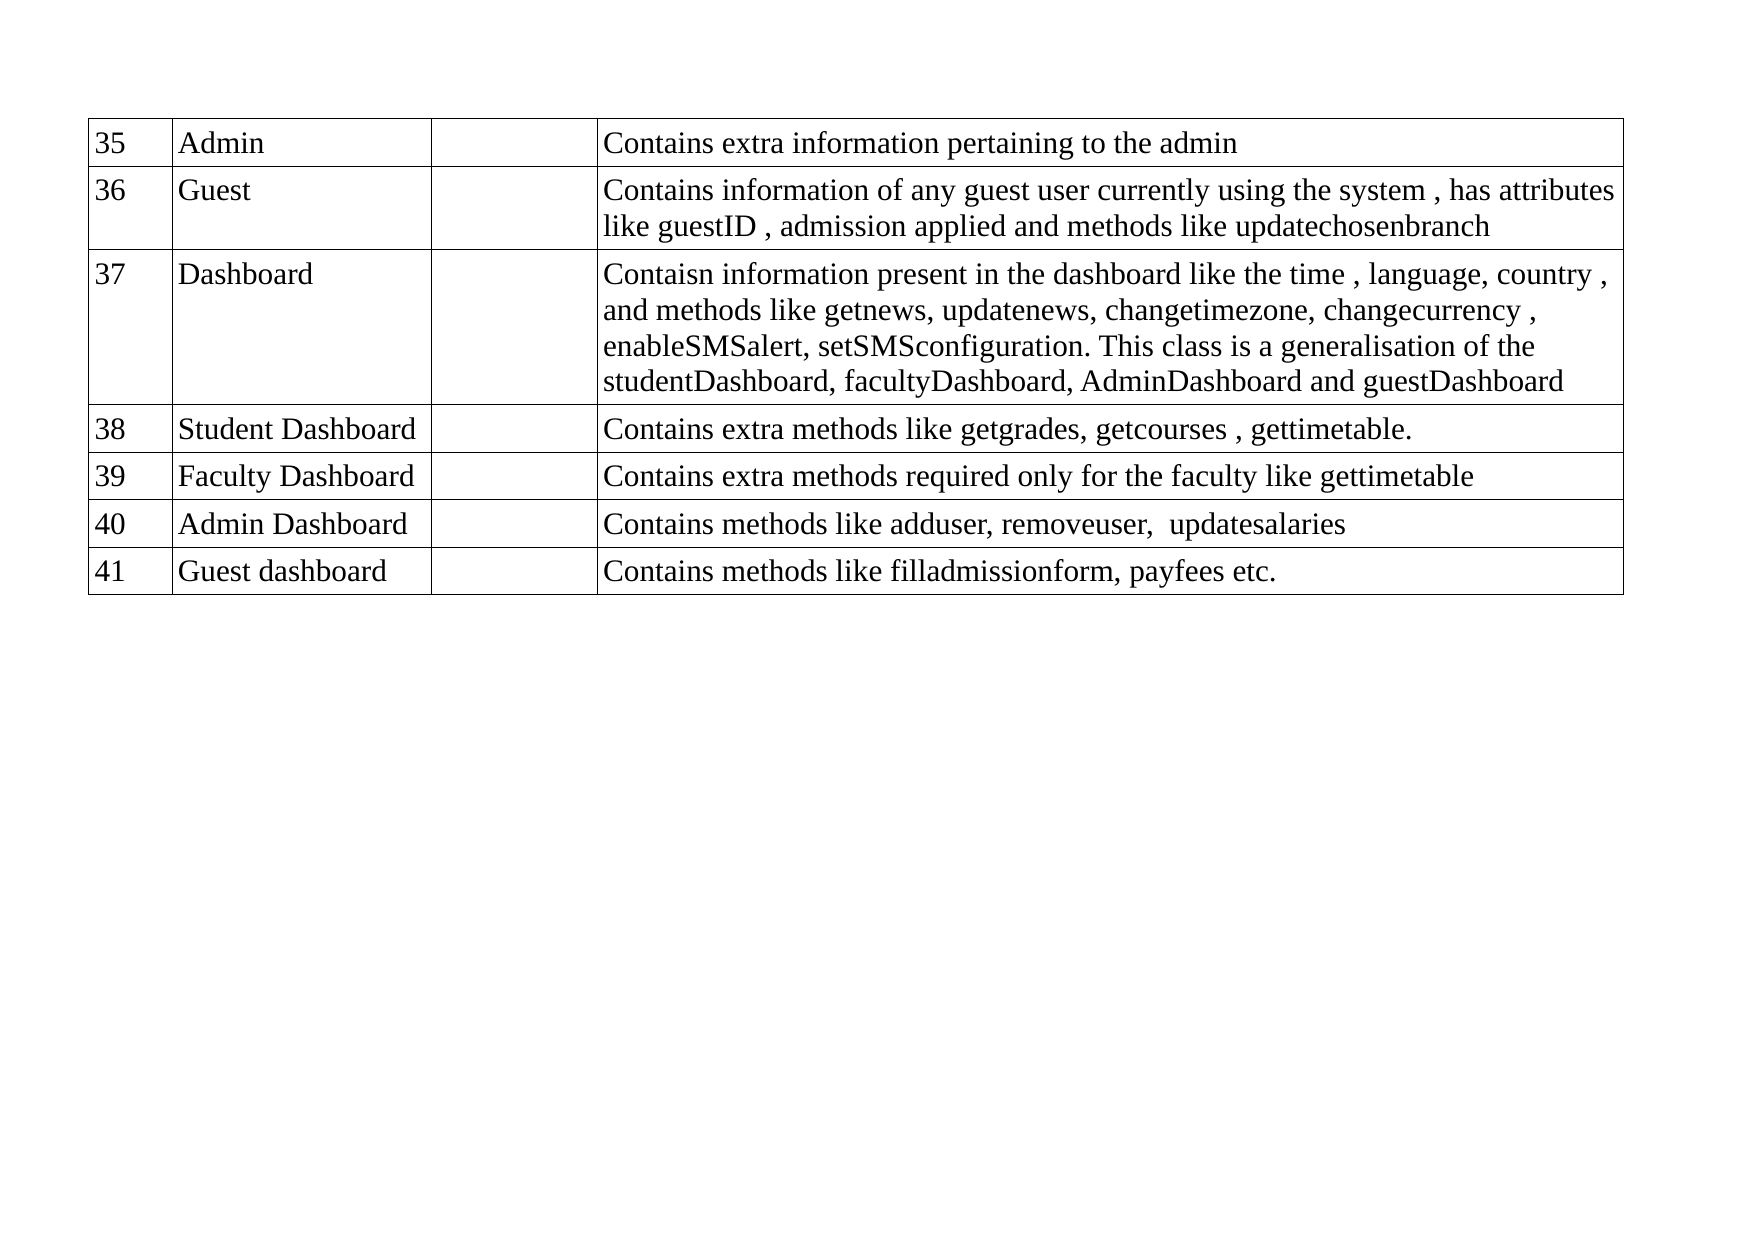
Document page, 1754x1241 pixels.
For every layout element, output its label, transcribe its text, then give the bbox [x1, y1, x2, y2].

table_cell 37 [89, 250, 172, 404]
table_cell Contains methods like adduser, removeuser, updatesalaries [598, 500, 1623, 547]
table_cell Guest [173, 167, 431, 249]
table_cell Contains methods like filladmissionform, payfees etc. [598, 548, 1623, 594]
table_cell Admin [173, 119, 431, 166]
table_cell 40 [89, 500, 172, 547]
table_cell Guest dashboard [173, 548, 431, 594]
table_cell Student Dashboard [173, 405, 431, 452]
table_cell Faculty Dashboard [173, 453, 431, 499]
table_cell [432, 548, 597, 594]
table_cell 41 [89, 548, 172, 594]
table_cell [432, 453, 597, 499]
table_cell Contains extra methods like getgrades, getcourses , gettimetable. [598, 405, 1623, 452]
table_cell Dashboard [173, 250, 431, 404]
table_cell 36 [89, 167, 172, 249]
table_cell Contains information of any guest user currently using the system , has attributes like guestID , admission applied and methods like updatechosenbranch [598, 167, 1623, 249]
table_cell [432, 250, 597, 404]
table_cell Contains extra information pertaining to the admin [598, 119, 1623, 166]
table_cell [432, 119, 597, 166]
table_cell [432, 500, 597, 547]
table_cell 38 [89, 405, 172, 452]
table_cell Contains extra methods required only for the faculty like gettimetable [598, 453, 1623, 499]
table_cell [432, 167, 597, 249]
table_cell Admin Dashboard [173, 500, 431, 547]
table_cell 39 [89, 453, 172, 499]
table_cell 35 [89, 119, 172, 166]
table_cell Contaisn information present in the dashboard like the time , language, country , and methods like getnews, updatenews, changetimezone, changecurrency , enableSMSalert, setSMSconfiguration. This class is a generalisation of the studentDashboard, facultyDashboard, AdminDashboard and guestDashboard [598, 250, 1623, 404]
table_cell [432, 405, 597, 452]
